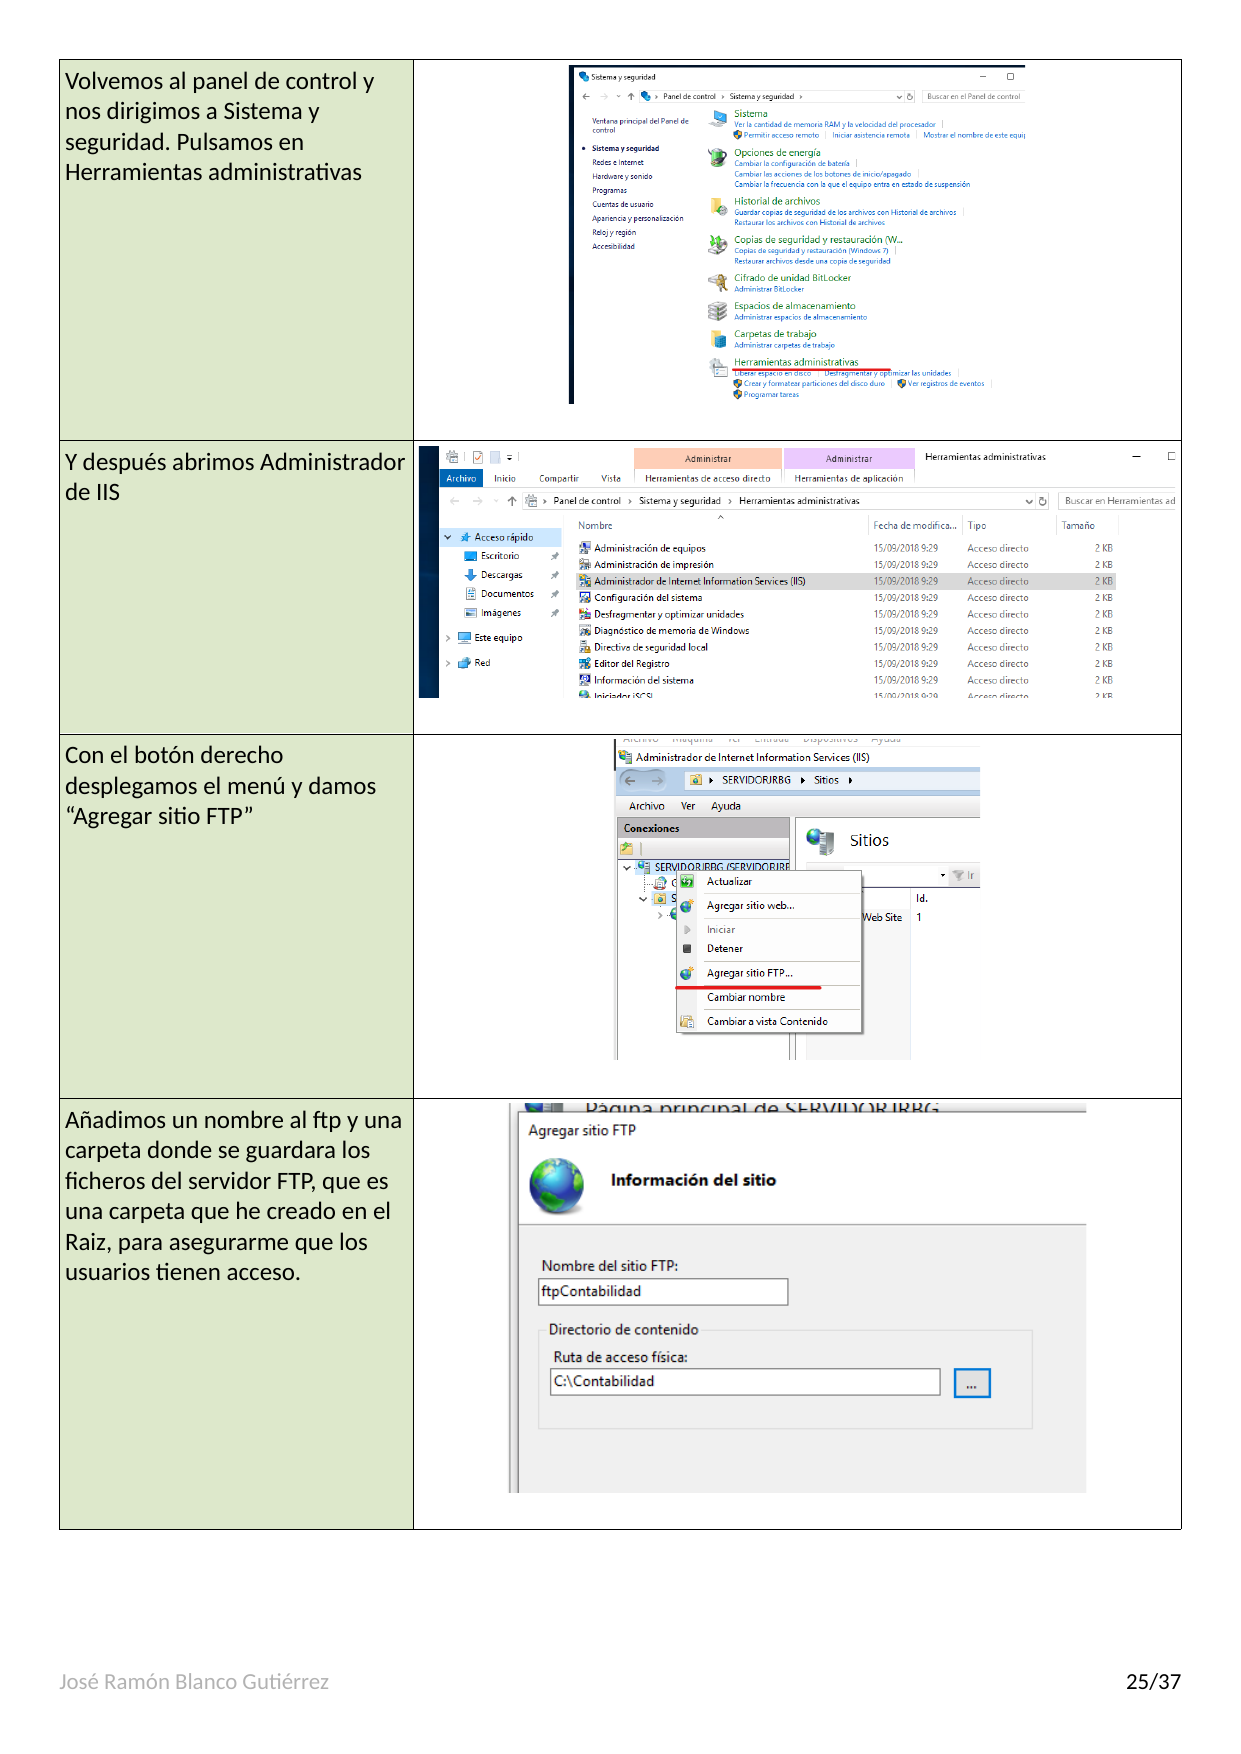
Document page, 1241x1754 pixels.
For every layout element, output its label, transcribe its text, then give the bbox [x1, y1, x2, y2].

table_cell Añadimos un nombre al ftp y una carpeta donde se guardara los ficheros del servidor FTP, que es una carpeta que he creado en el Raiz, para asegurarme que los usuarios tienen acceso. [60, 1099, 413, 1529]
table_cell [414, 441, 1181, 733]
picture [613, 739, 981, 1060]
table_cell [414, 735, 1181, 1098]
table_cell Con el botón derecho desplegamos el menú y damos “Agregar sitio FTP” [60, 735, 413, 1098]
table_cell Volvemos al panel de control y nos dirigimos a Sistema y seguridad. Pulsamos en Herramientas administrativas [60, 60, 413, 440]
picture [568, 65, 1026, 404]
table_cell [414, 60, 1181, 440]
picture [418, 446, 1176, 698]
table_cell Y después abrimos Administrador de IIS [60, 441, 413, 733]
table_cell [414, 1099, 1181, 1529]
picture [507, 1103, 1087, 1493]
